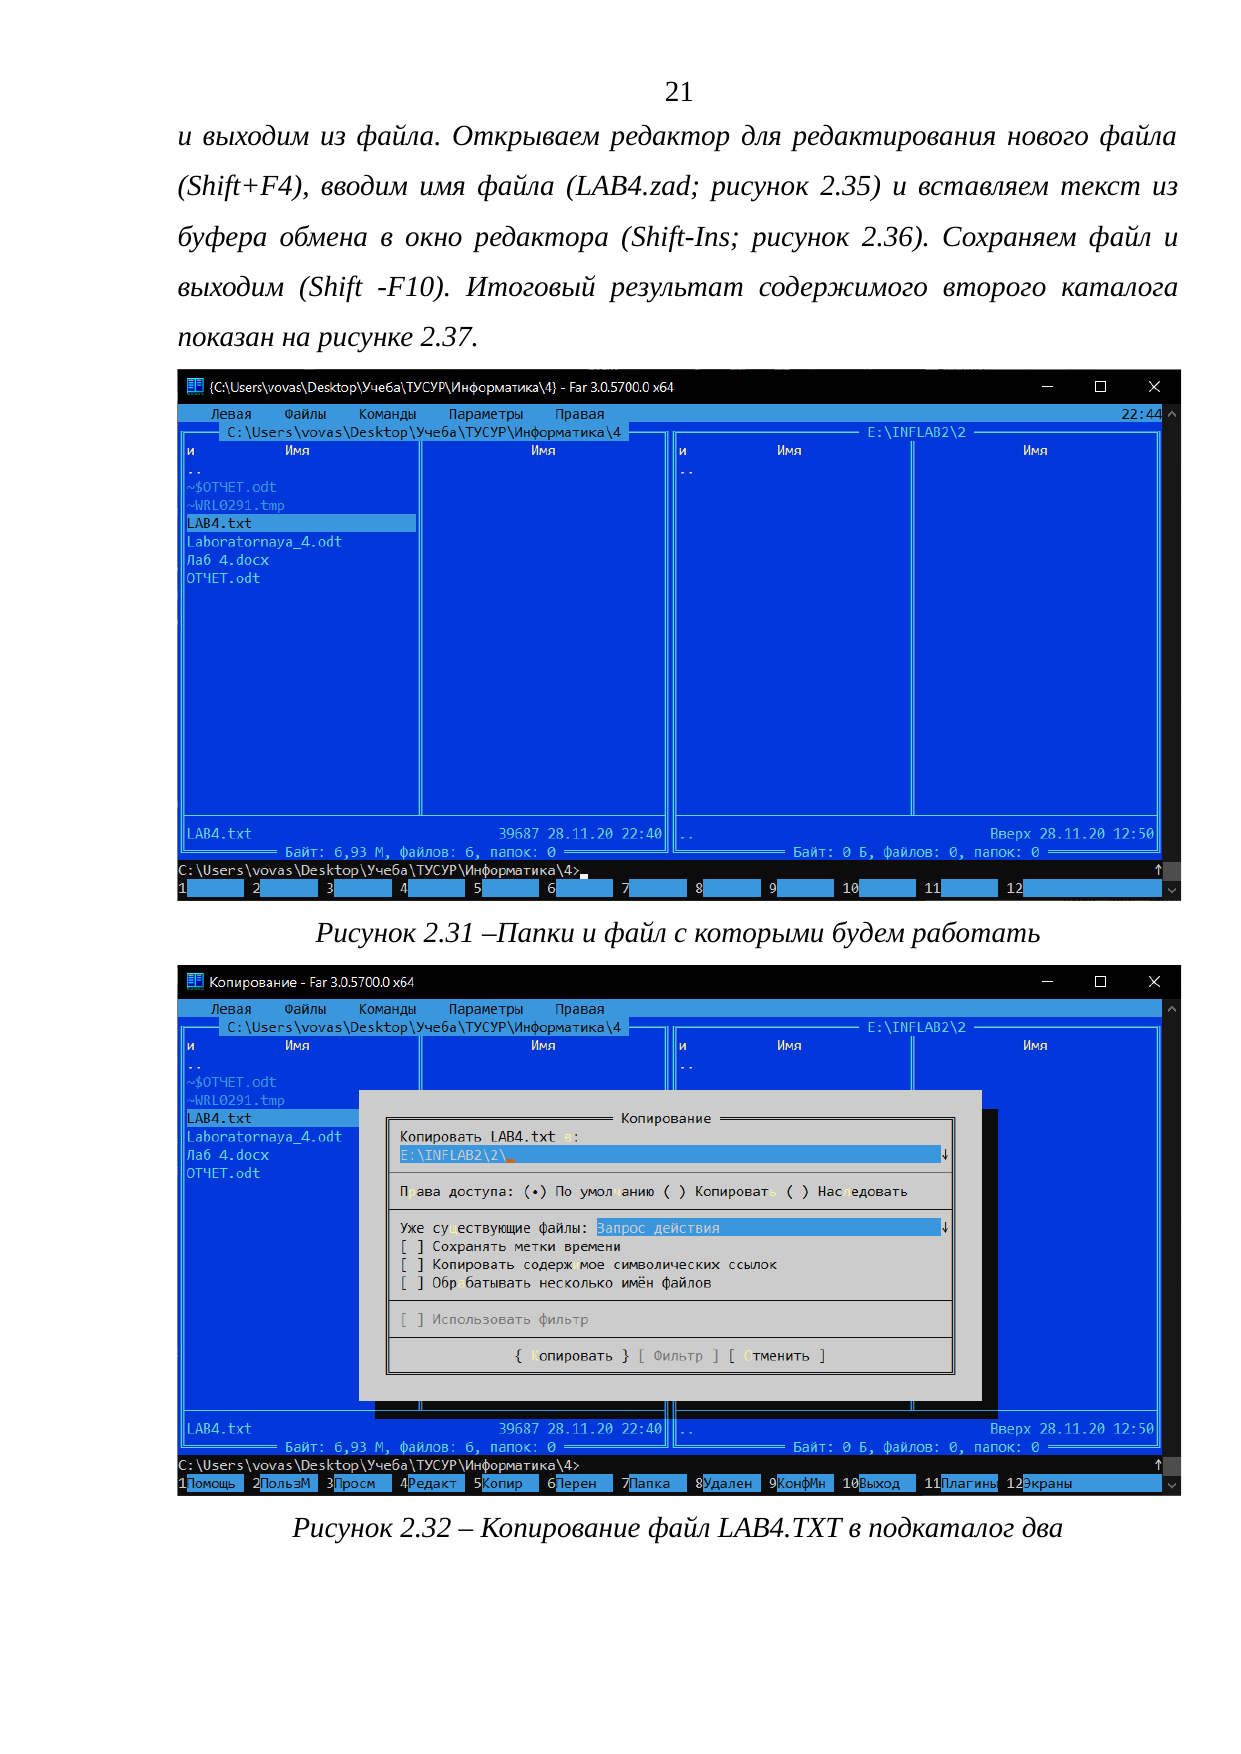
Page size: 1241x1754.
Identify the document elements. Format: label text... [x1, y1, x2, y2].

text Рисунок 2.31 –Папки и файл с которыми будем работать [177, 915, 1181, 948]
text Рисунок 2.32 – Копирование файл LAB4.TXT в подкаталог два [177, 1510, 1181, 1543]
text и выходим из файла. Открываем редактор для редактирования нового файла (Shift+F4), вводим имя файла (LAB4.zad; рисунок 2.35) и вставляем текст из буфера обмена в окно редактора (Shift-Ins; рисунок 2.36). Сохраняем файл и выходим (Shift -F10). Итоговый результат содержимого второго каталога показан на рисунке 2.37. [177, 118, 1181, 353]
